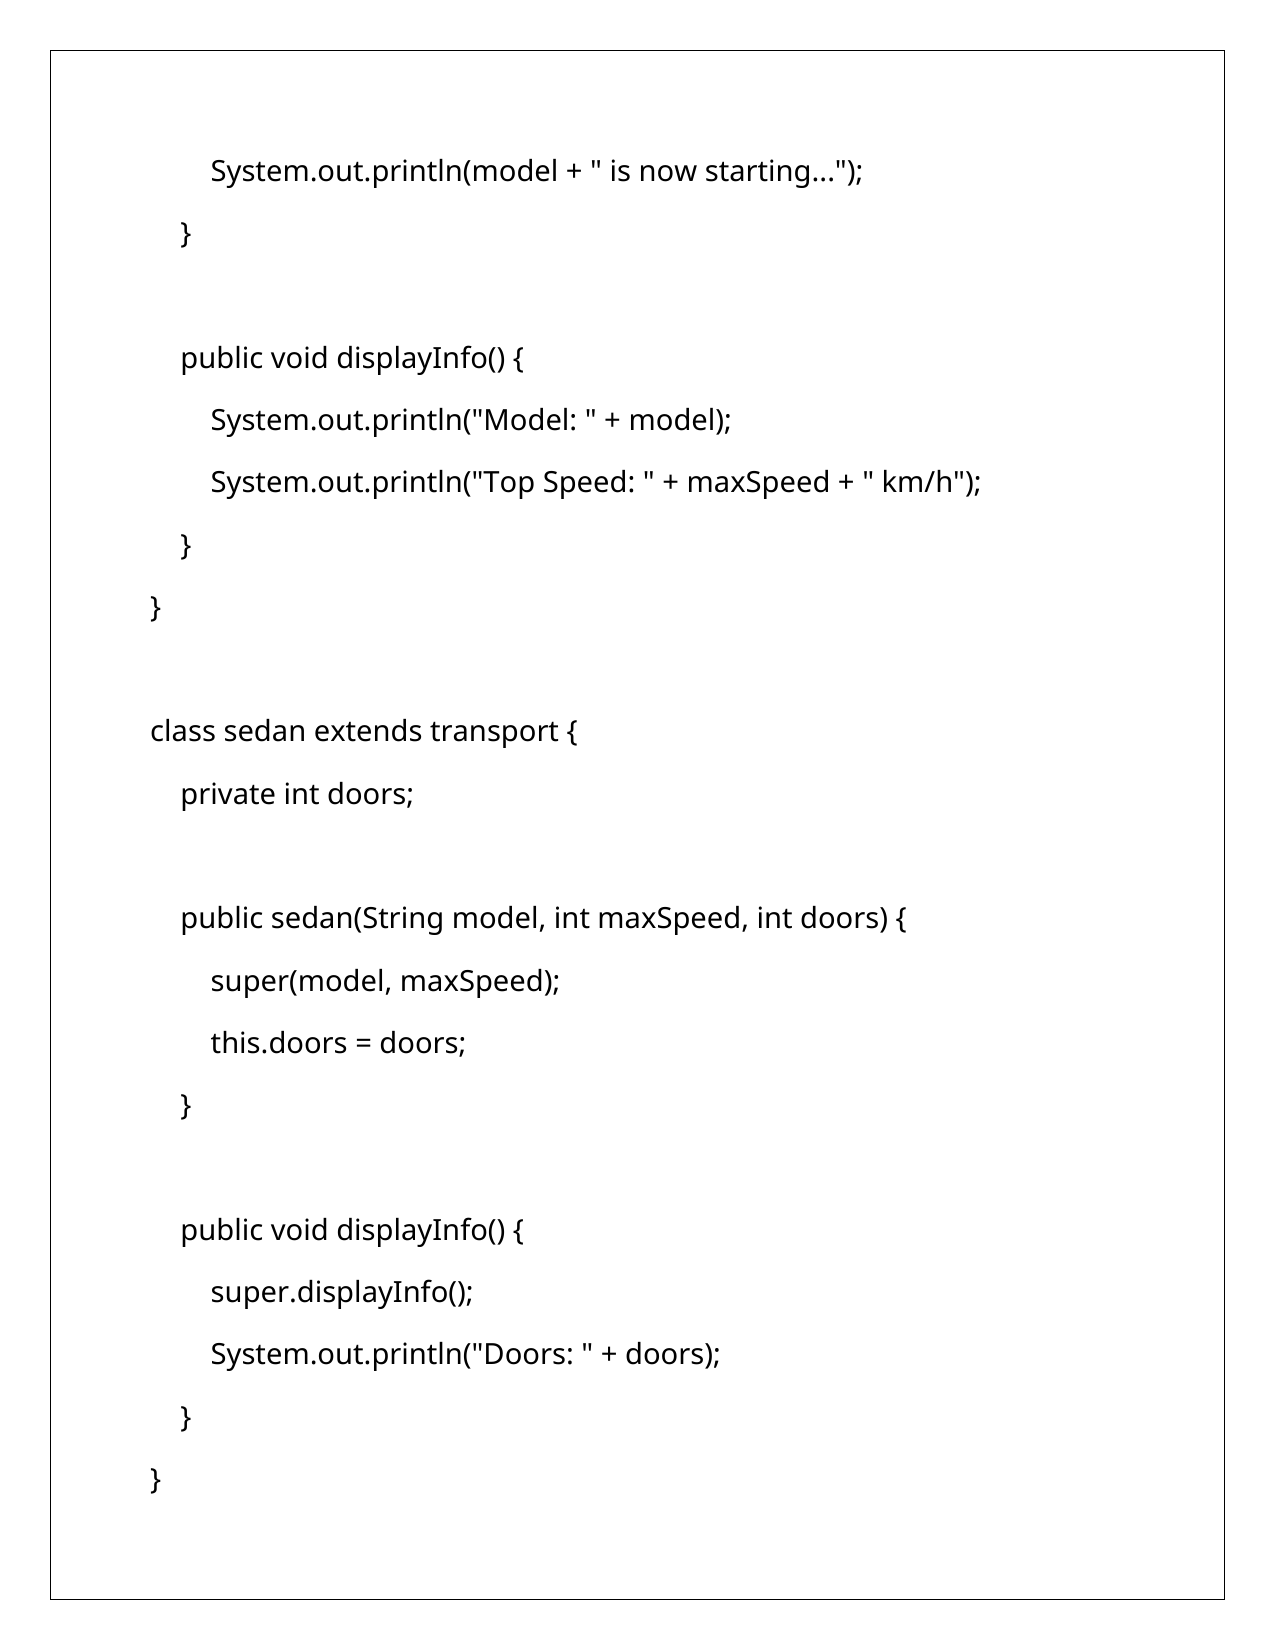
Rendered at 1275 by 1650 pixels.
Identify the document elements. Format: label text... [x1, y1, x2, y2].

text super(model, maxSpeed); [150, 960, 1125, 999]
text } [150, 1458, 1125, 1498]
text System.out.println("Model: " + model); [150, 399, 1125, 439]
text public sedan(String model, int maxSpeed, int doors) { [150, 897, 1125, 937]
text } [150, 1084, 1125, 1124]
text super.displayInfo(); [150, 1271, 1125, 1311]
text System.out.println("Top Speed: " + maxSpeed + " km/h"); [150, 461, 1125, 501]
text } [150, 212, 1125, 252]
text System.out.println(model + " is now starting..."); [150, 150, 1125, 190]
text class sedan extends transport { [150, 711, 1125, 750]
text } [150, 524, 1125, 563]
text } [150, 1396, 1125, 1436]
text System.out.println("Doors: " + doors); [150, 1333, 1125, 1373]
text public void displayInfo() { [150, 337, 1125, 377]
text this.doors = doors; [150, 1022, 1125, 1062]
text } [150, 586, 1125, 626]
text public void displayInfo() { [150, 1209, 1125, 1249]
text private int doors; [150, 773, 1125, 813]
